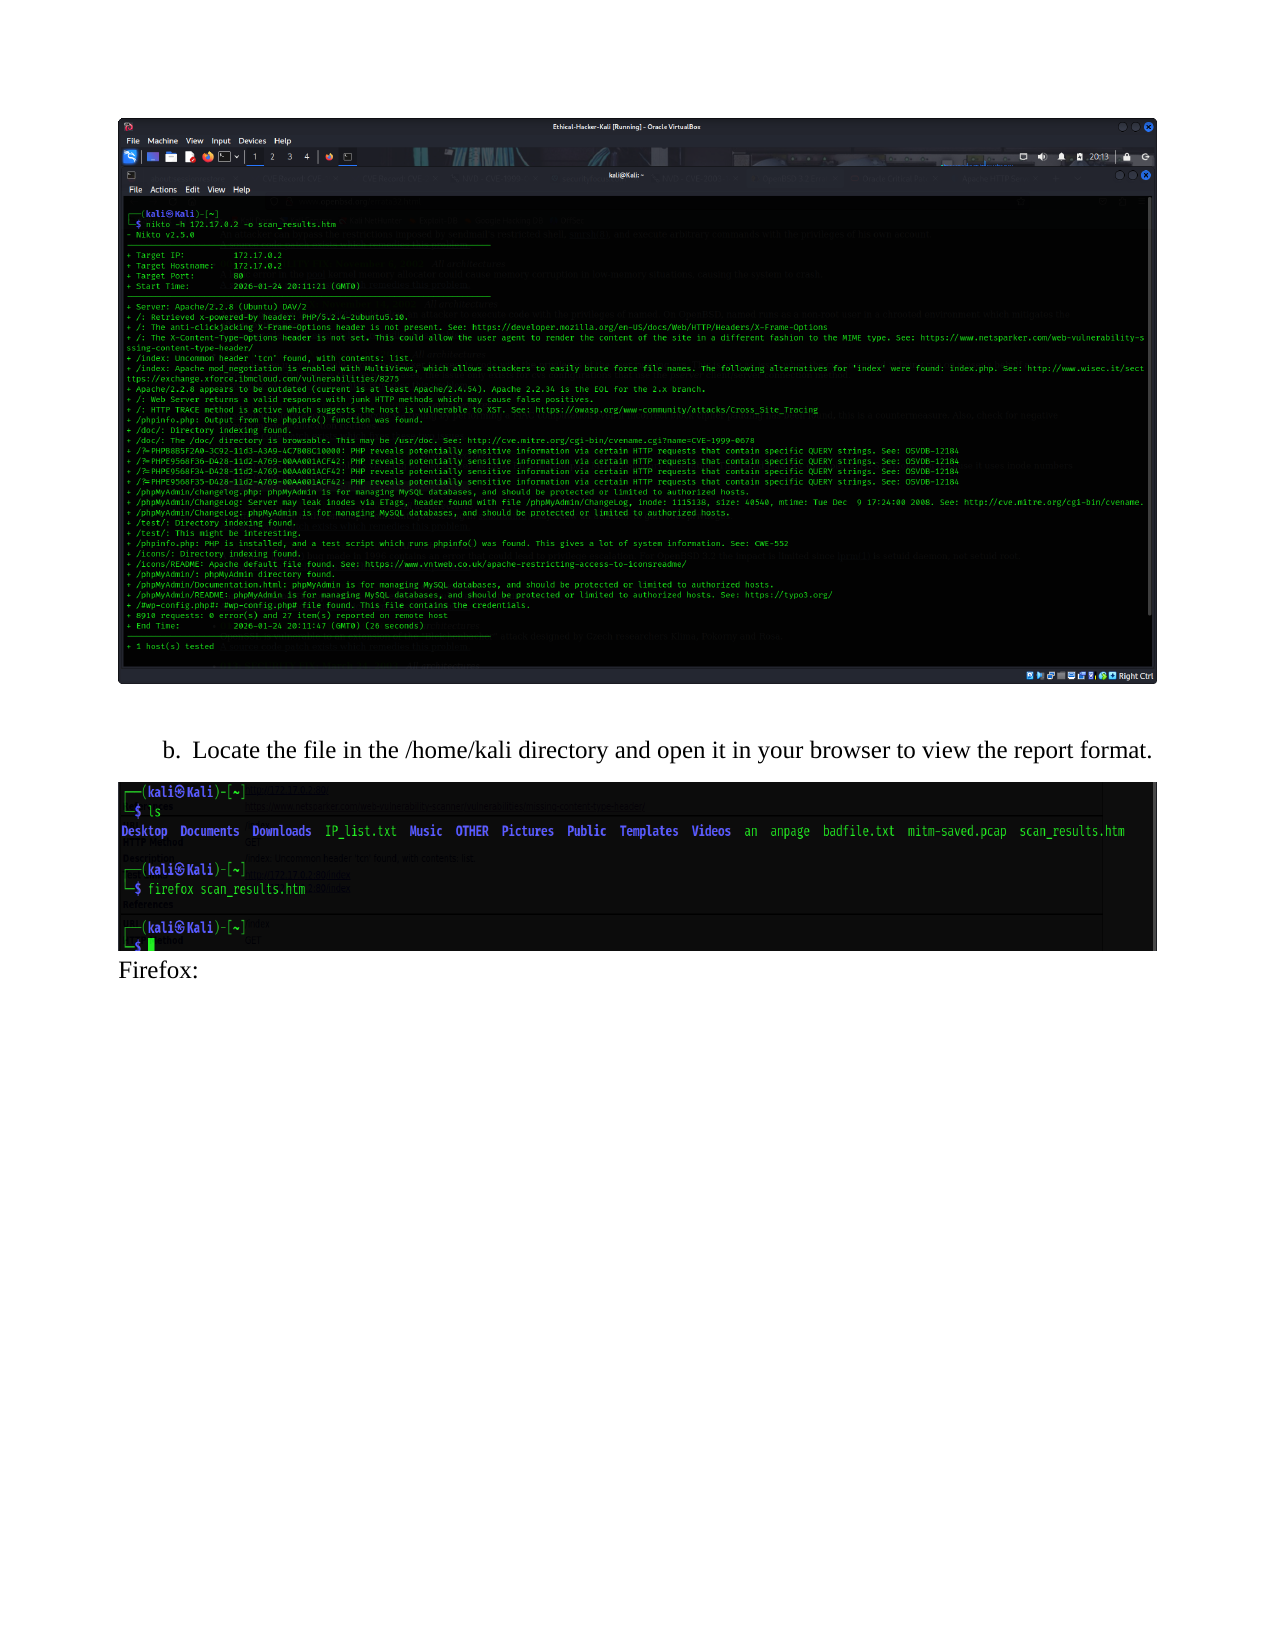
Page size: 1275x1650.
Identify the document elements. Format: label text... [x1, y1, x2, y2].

picture [118, 118, 1157, 684]
text Firefox: [118, 951, 1157, 984]
list Locate the file in the /home/kali directory and open it in your browser to view the report format. [162, 735, 1157, 764]
picture [118, 782, 1157, 951]
